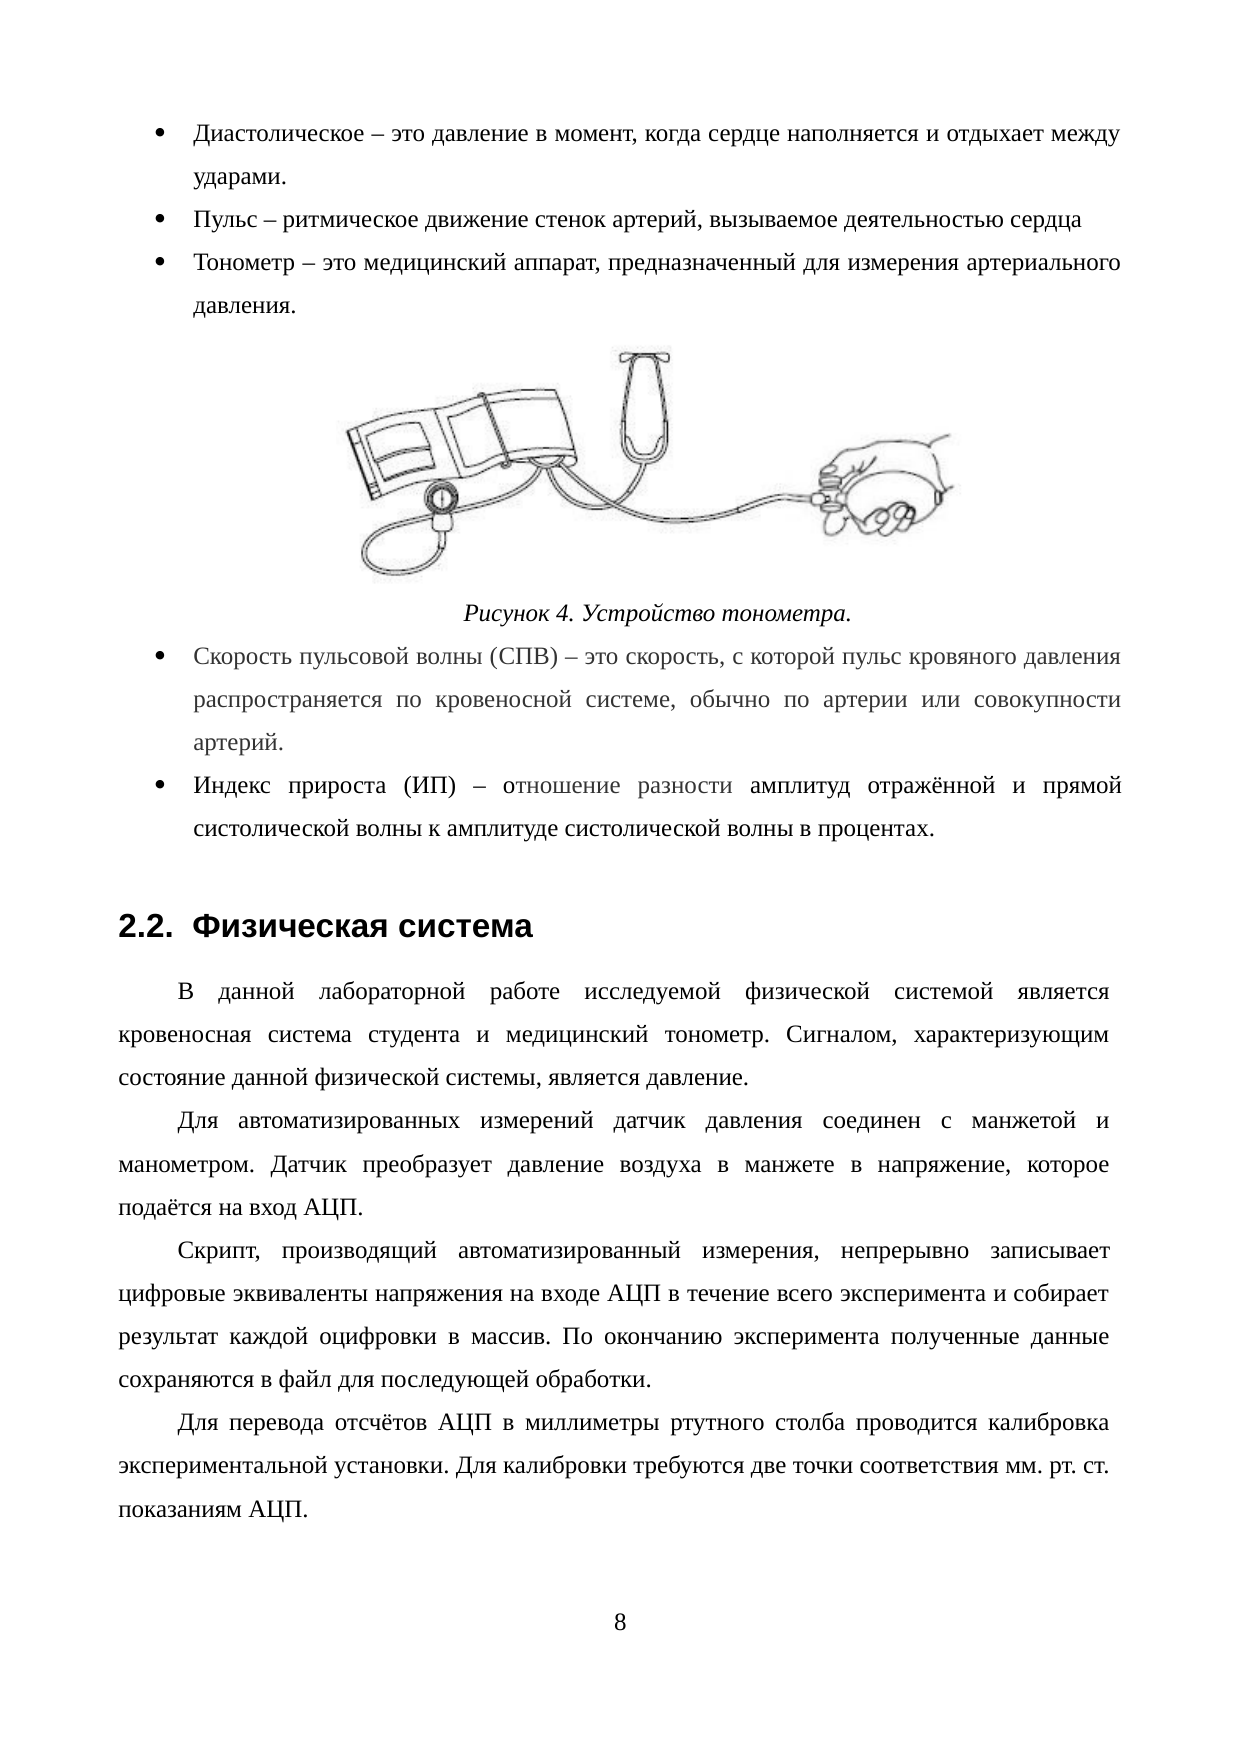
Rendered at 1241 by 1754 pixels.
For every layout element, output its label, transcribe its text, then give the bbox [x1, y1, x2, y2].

list Пульс – ритмическое движение стенок артерий, вызываемое деятельностью сердца [156, 204, 1122, 233]
list Скорость пульсовой волны (СПВ) – это скорость, с которой пульс кровяного давления распространяется по кровеносной системе, обычно по артерии или совокупности артерий. [156, 641, 1122, 756]
subtitle Физическая система [118, 906, 1122, 944]
text Для автоматизированных измерений датчик давления соединен с манжетой и манометром. Датчик преобразует давление воздуха в манжете в напряжение, которое подаётся на вход АЦП. [118, 1106, 1110, 1221]
list Индекс прироста (ИП) – отношение разности амплитуд отражённой и прямой систолической волны к амплитуде систолической волны в процентах. [156, 770, 1122, 842]
text Для перевода отсчётов АЦП в миллиметры ртутного столба проводится калибровка экспериментальной установки. Для калибровки требуются две точки соответствия мм. рт. ст. показаниям АЦП. [118, 1407, 1110, 1522]
text В данной лабораторной работе исследуемой физической системой является кровеносная система студента и медицинский тонометр. Сигналом, характеризующим состояние данной физической системы, является давление. [118, 976, 1110, 1091]
list Диастолическое – это давление в момент, когда сердце наполняется и отдыхает между ударами. [156, 118, 1122, 190]
list Рисунок 4. Устройство тонометра. [156, 598, 1122, 627]
text Скрипт, производящий автоматизированный измерения, непрерывно записывает цифровые эквиваленты напряжения на входе АЦП в течение всего эксперимента и собирает результат каждой оцифровки в массив. По окончанию эксперимента полученные данные сохраняются в файл для последующей обработки. [118, 1235, 1110, 1393]
list Тонометр – это медицинский аппарат, предназначенный для измерения артериального давления. [156, 247, 1122, 319]
picture [335, 333, 980, 598]
